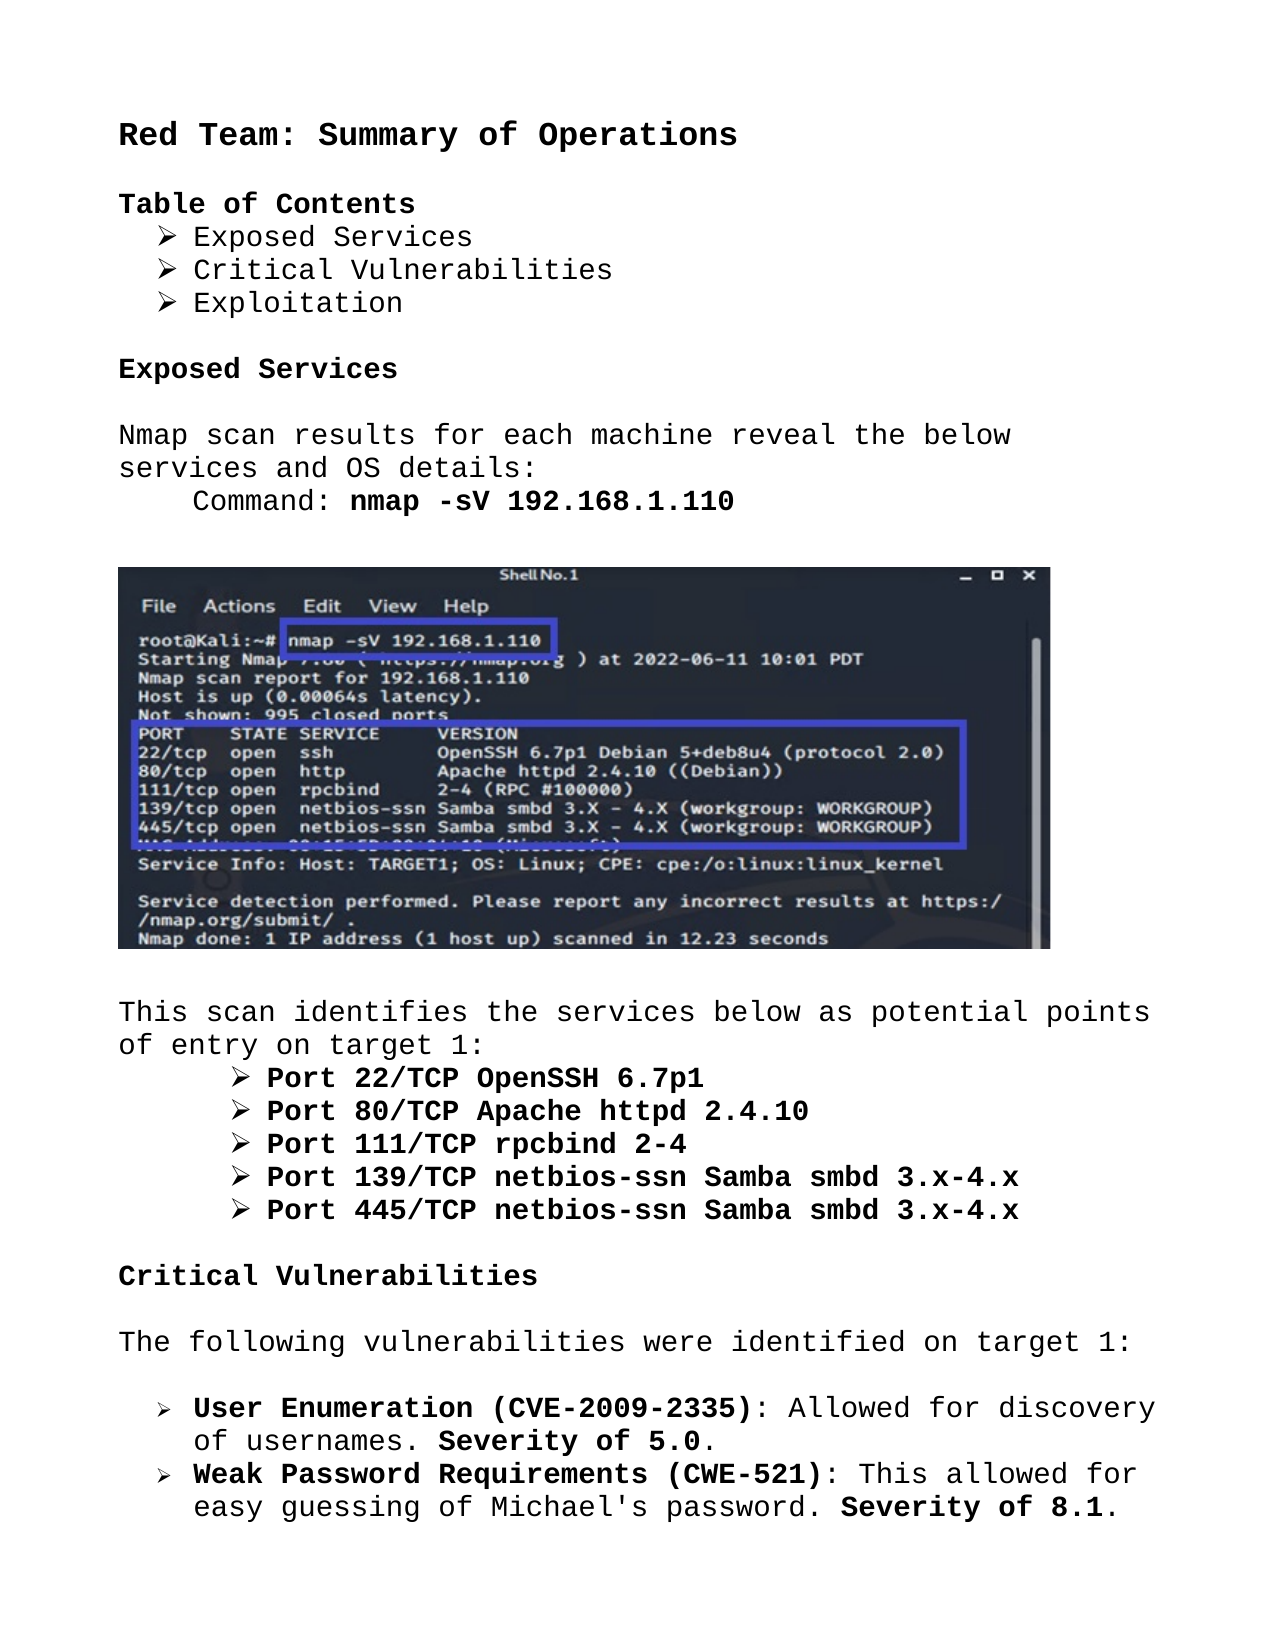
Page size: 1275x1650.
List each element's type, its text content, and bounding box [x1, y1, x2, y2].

list Exploitation [156, 288, 1157, 321]
list User Enumeration (CVE-2009-2335): Allowed for discovery of usernames. Severity of 5.0. [156, 1393, 1157, 1459]
text Exposed Services [118, 354, 1157, 387]
text Critical Vulnerabilities [118, 1261, 1157, 1294]
list Weak Password Requirements (CWE-521): This allowed for easy guessing of Michael's password. Severity of 8.1. [156, 1459, 1157, 1525]
text Red Team: Summary of Operations [118, 118, 1157, 156]
list Port 22/TCP OpenSSH 6.7p1 [229, 1063, 1157, 1096]
list Port 80/TCP Apache httpd 2.4.10 [229, 1096, 1157, 1129]
list Exposed Services [156, 222, 1157, 255]
text Table of Contents [118, 189, 1157, 222]
text This scan identifies the services below as potential points of entry on target 1: [118, 997, 1157, 1063]
text The following vulnerabilities were identified on target 1: [118, 1327, 1157, 1360]
list Port 139/TCP netbios-ssn Samba smbd 3.x-4.x [229, 1162, 1157, 1195]
text Nmap scan results for each machine reveal the below services and OS details: [118, 420, 1157, 486]
text Command: nmap -sV 192.168.1.110 [118, 486, 1157, 519]
list Critical Vulnerabilities [156, 255, 1157, 288]
list Port 111/TCP rpcbind 2-4 [229, 1129, 1157, 1162]
list Port 445/TCP netbios-ssn Samba smbd 3.x-4.x [229, 1195, 1157, 1228]
